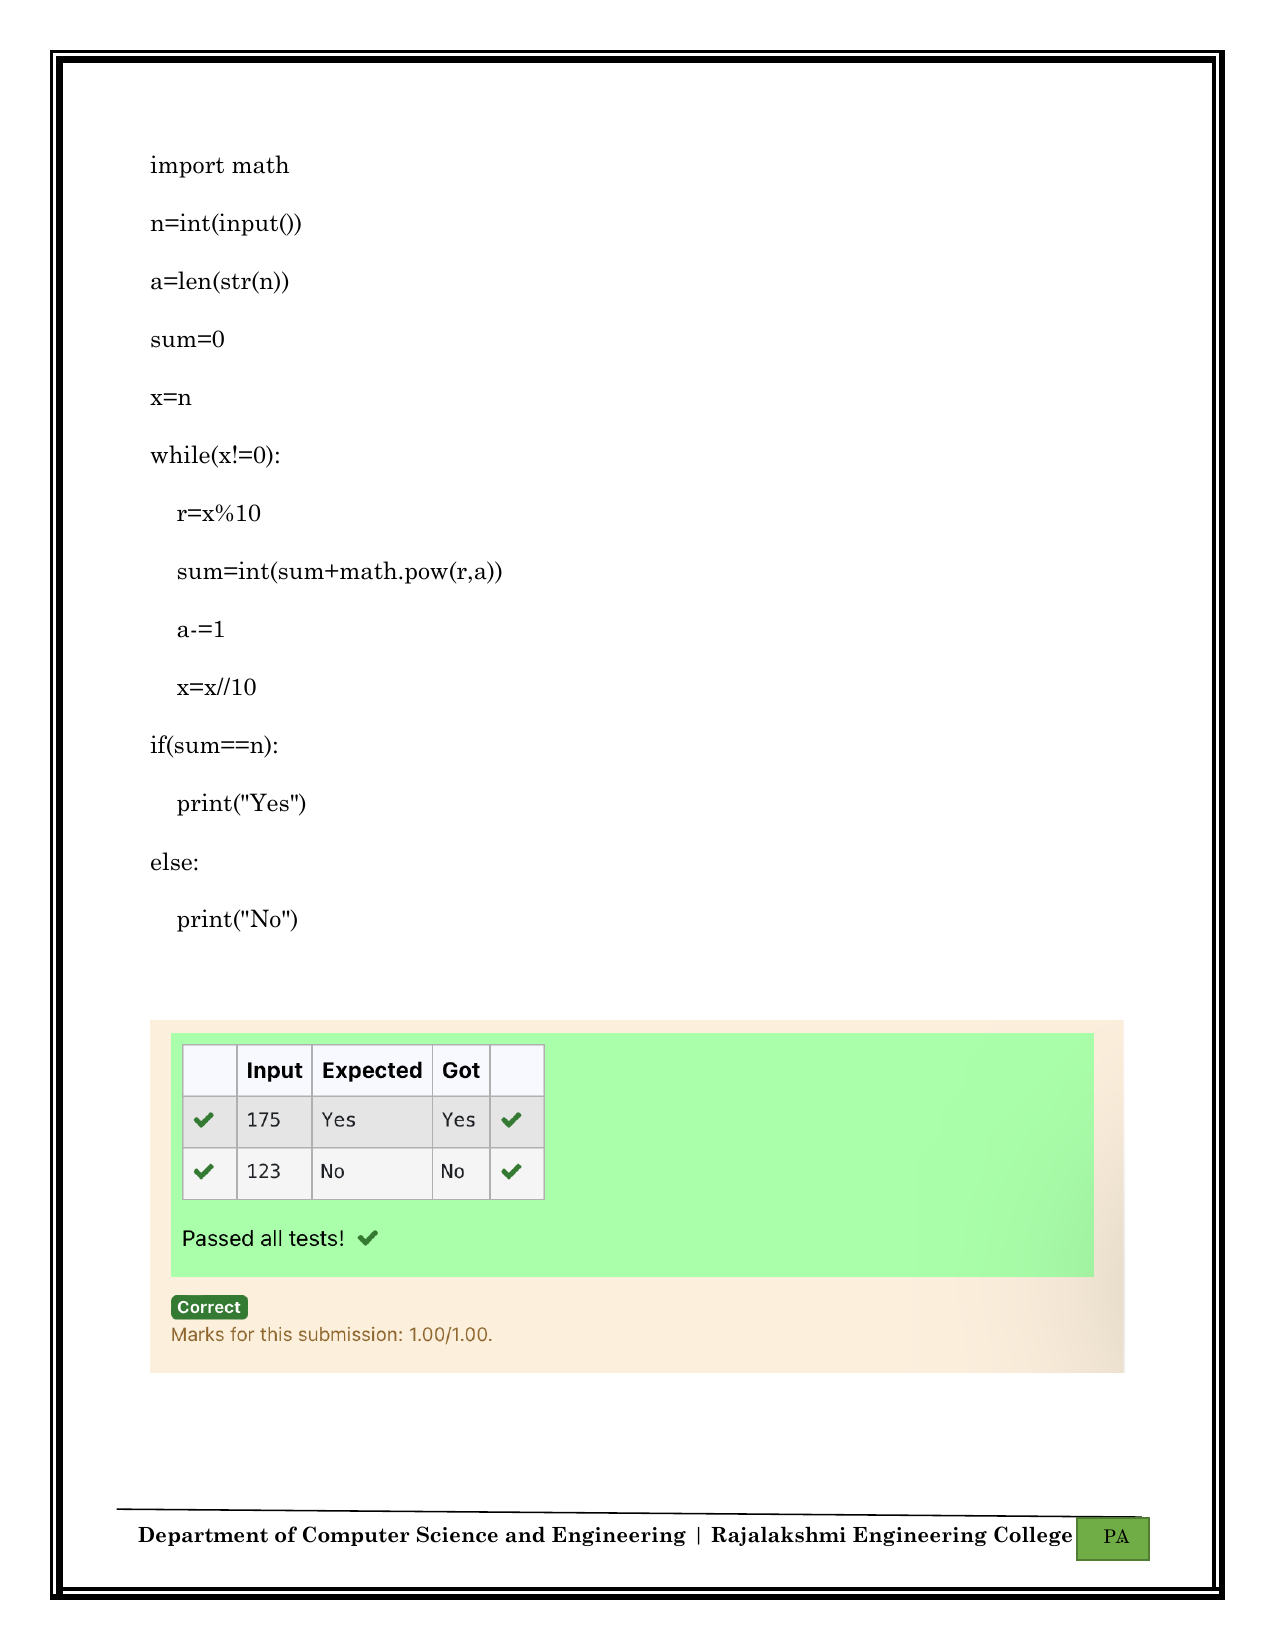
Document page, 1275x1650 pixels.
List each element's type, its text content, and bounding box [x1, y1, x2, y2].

text sum=int(sum+math.pow(r,a)) [150, 556, 1125, 585]
text r=x%10 [150, 498, 1125, 527]
text while(x!=0): [150, 440, 1125, 469]
picture [150, 1020, 1125, 1373]
text x=x//10 [150, 672, 1125, 701]
text x=n [150, 382, 1125, 411]
text a=len(str(n)) [150, 266, 1125, 295]
text print("No") [150, 904, 1125, 933]
text if(sum==n): [150, 730, 1125, 759]
text sum=0 [150, 324, 1125, 353]
text print("Yes") [150, 788, 1125, 817]
text else: [150, 846, 1125, 875]
text import math [150, 150, 1125, 179]
text a-=1 [150, 614, 1125, 643]
text n=int(input()) [150, 208, 1125, 237]
